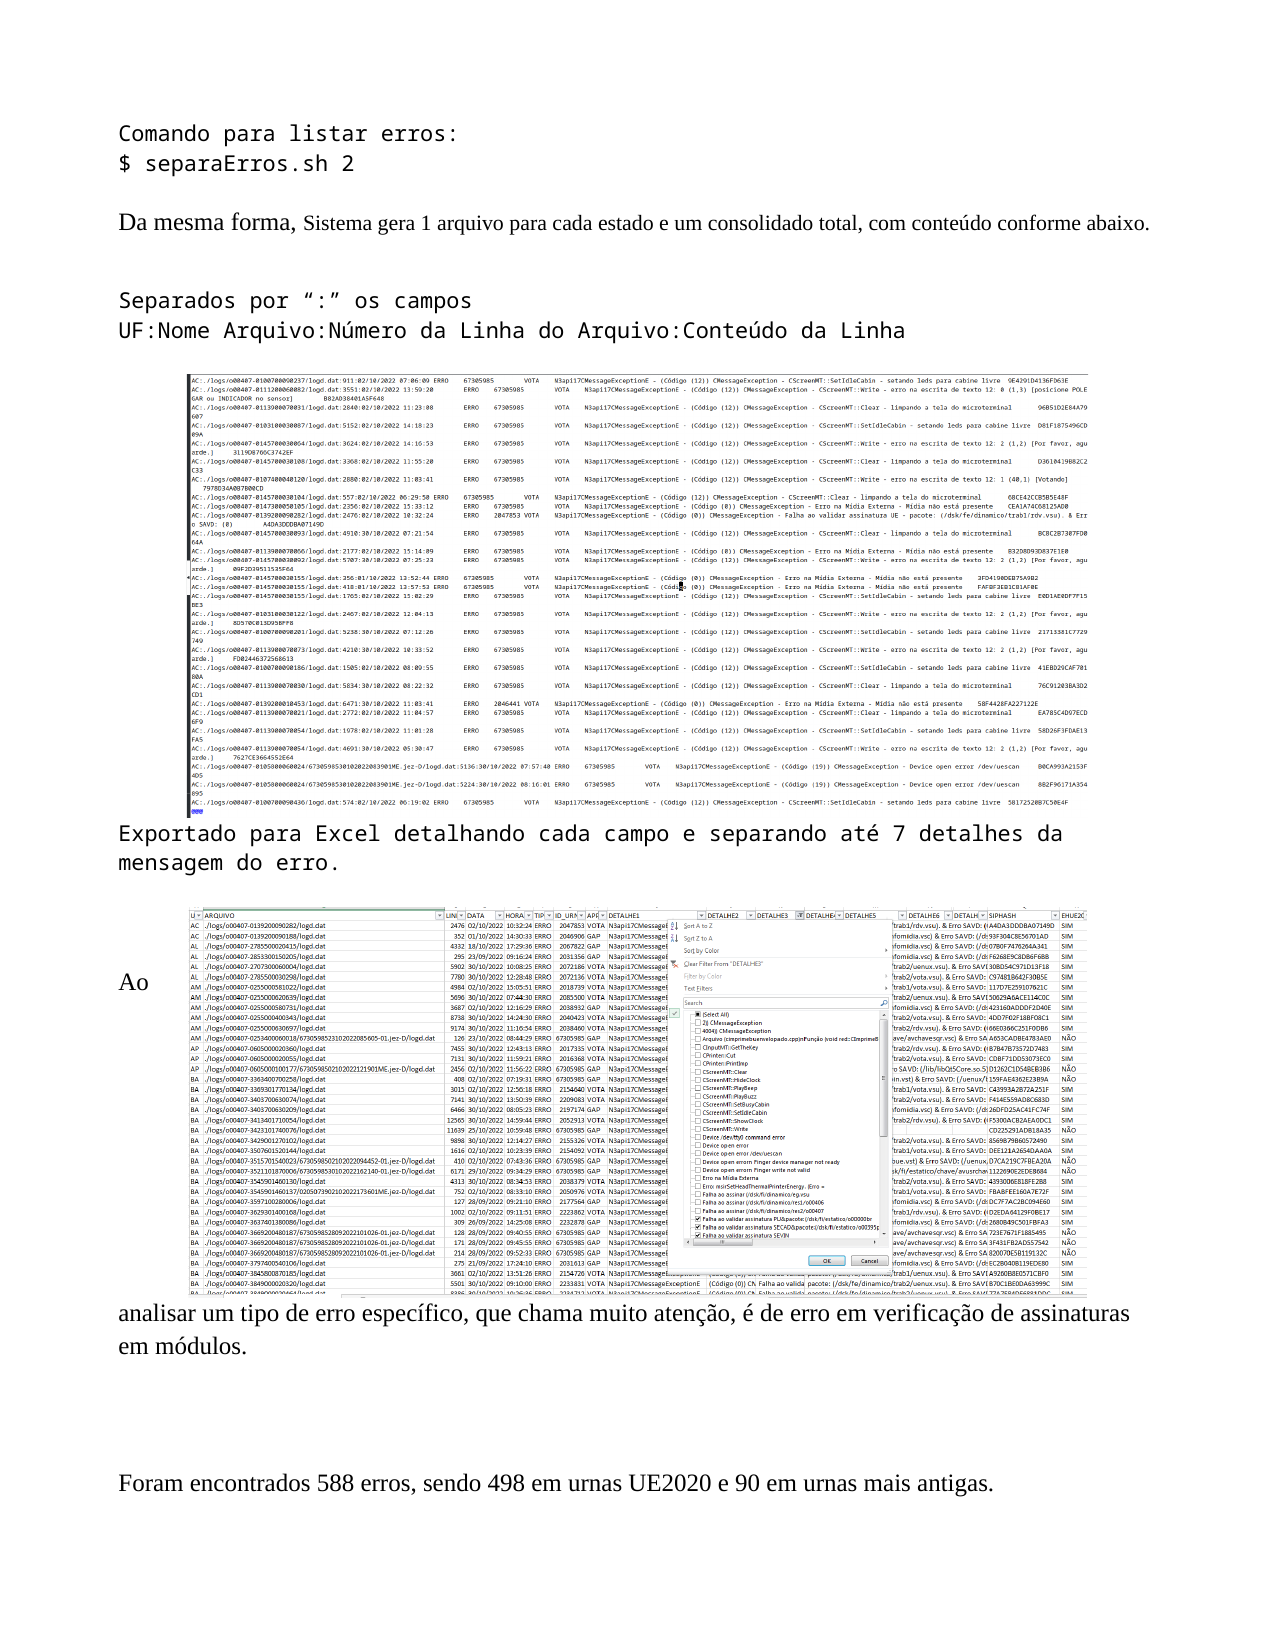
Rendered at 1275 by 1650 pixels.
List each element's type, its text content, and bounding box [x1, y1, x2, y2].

text Comando para listar erros: [118, 118, 1157, 148]
text Separados por “:” os campos UF:Nome Arquivo:Número da Linha do Arquivo:Conteúdo da Linha [118, 285, 1157, 344]
picture [186, 374, 1089, 818]
text Ao analisar um tipo de erro específico, que chama muito atenção, é de erro em verificação de assinaturas em módulos. [118, 967, 1157, 1360]
text Foram encontrados 588 erros, sendo 498 em urnas UE2020 e 90 em urnas mais antigas. [118, 1468, 1157, 1497]
text Exportado para Excel detalhando cada campo e separando até 7 detalhes da mensagem do erro. [118, 404, 1157, 877]
picture [188, 907, 1087, 1298]
text $ separaErros.sh 2 [118, 148, 1157, 178]
text Da mesma forma, Sistema gera 1 arquivo para cada estado e um consolidado total, com conteúdo conforme abaixo. [118, 207, 1157, 236]
